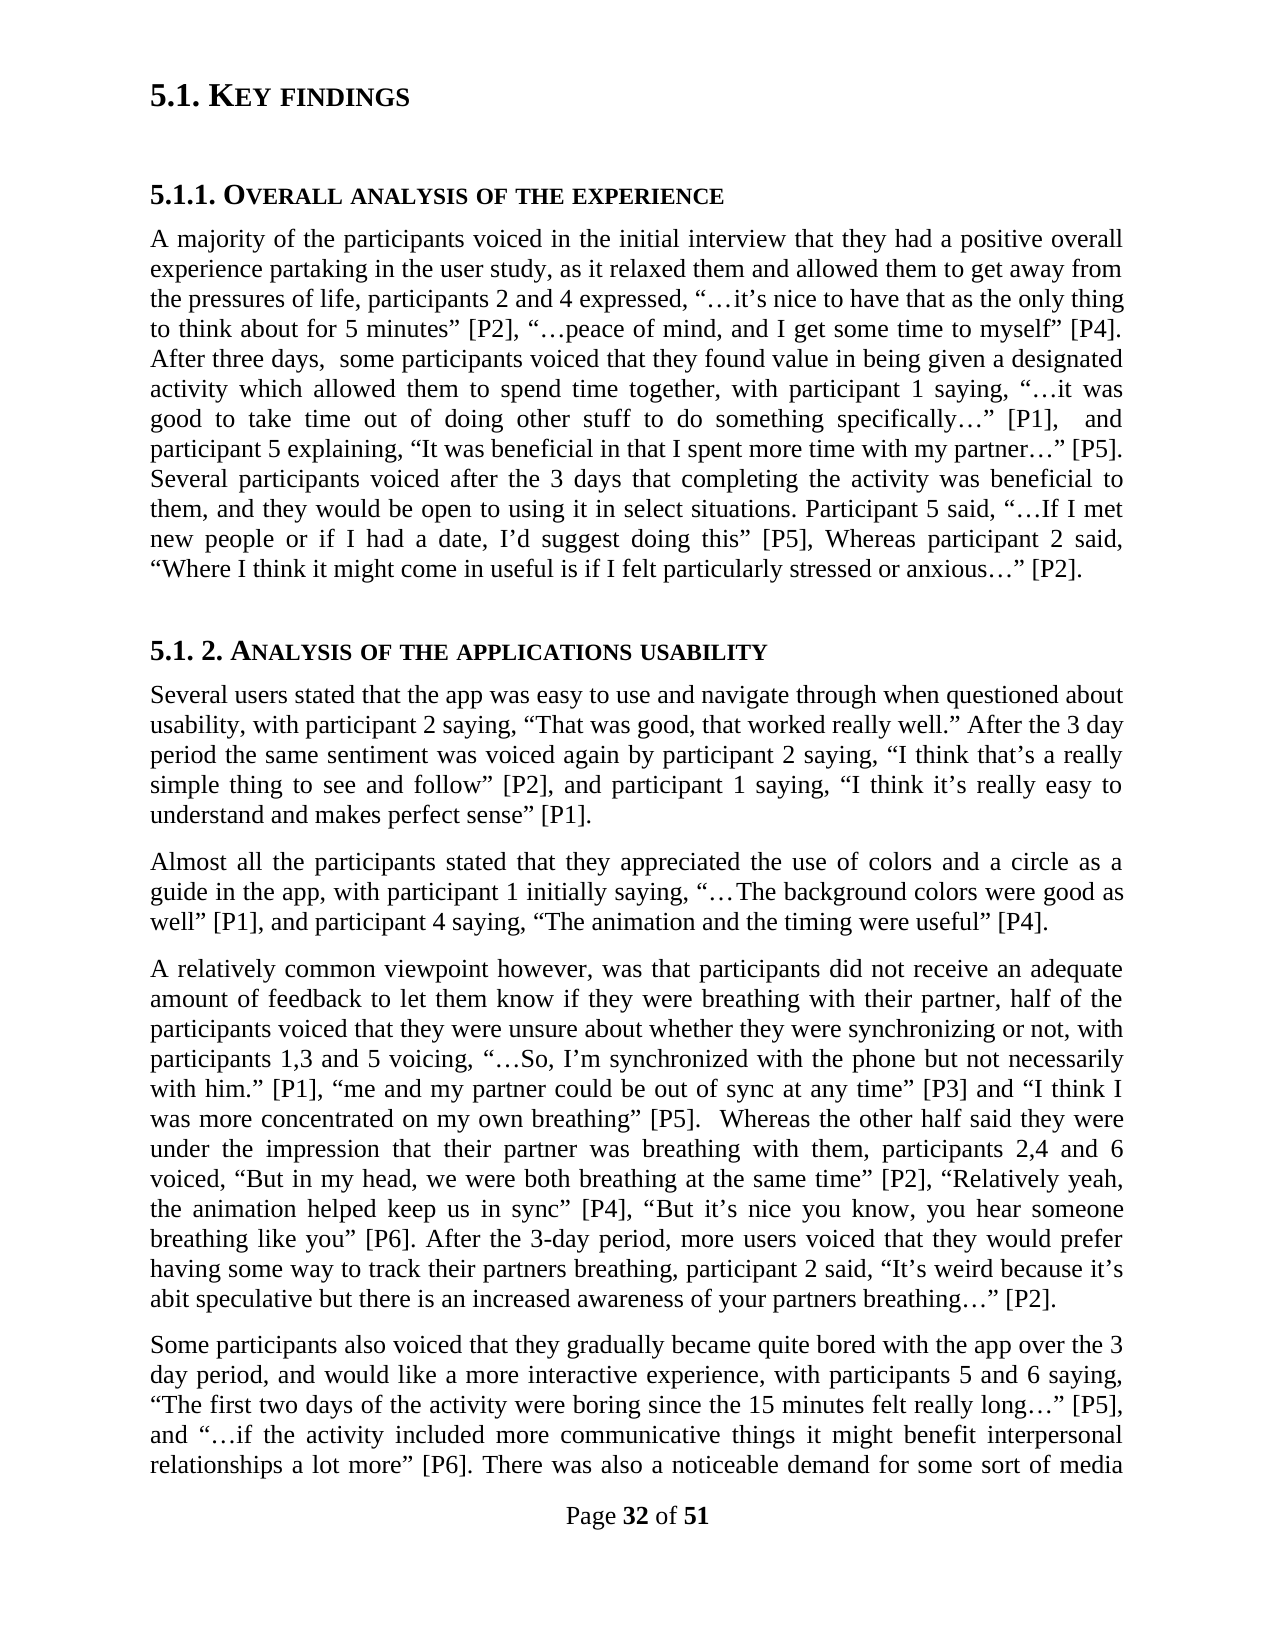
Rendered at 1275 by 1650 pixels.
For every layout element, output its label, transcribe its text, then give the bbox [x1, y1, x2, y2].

subtitle 5.1. 2. Analysis of the applications usability [150, 633, 1125, 667]
text Some participants also voiced that they gradually became quite bored with the app over the 3 day period, and would like a more interactive experience, with participants 5 and 6 saying, “The first two days of the activity were boring since the 15 minutes felt really long…” [P5], and “…if the activity included more communicative things it might benefit interpersonal relationships a lot more” [P6]. There was also a noticeable demand for some sort of media [150, 1329, 1125, 1479]
text A relatively common viewpoint however, was that participants did not receive an adequate amount of feedback to let them know if they were breathing with their partner, half of the participants voiced that they were unsure about whether they were synchronizing or not, with participants 1,3 and 5 voicing, “…So, I’m synchronized with the phone but not necessarily with him.” [P1], “me and my partner could be out of sync at any time” [P3] and “I think I was more concentrated on my own breathing” [P5]. Whereas the other half said they were under the impression that their partner was breathing with them, participants 2,4 and 6 voiced, “But in my head, we were both breathing at the same time” [P2], “Relatively yeah, the animation helped keep us in sync” [P4], “But it’s nice you know, you hear someone breathing like you” [P6]. After the 3-day period, more users voiced that they would prefer having some way to track their partners breathing, participant 2 said, “It’s weird because it’s abit speculative but there is an increased awareness of your partners breathing…” [P2]. [150, 953, 1125, 1313]
text Almost all the participants stated that they appreciated the use of colors and a circle as a guide in the app, with participant 1 initially saying, “…The background colors were good as well” [P1], and participant 4 saying, “The animation and the timing were useful” [P4]. [150, 846, 1125, 936]
text A majority of the participants voiced in the initial interview that they had a positive overall experience partaking in the user study, as it relaxed them and allowed them to get away from the pressures of life, participants 2 and 4 expressed, “…it’s nice to have that as the only thing to think about for 5 minutes” [P2], “…peace of mind, and I get some time to myself” [P4]. After three days, some participants voiced that they found value in being given a designated activity which allowed them to spend time together, with participant 1 saying, “…it was good to take time out of doing other stuff to do something specifically…” [P1], and participant 5 explaining, “It was beneficial in that I spent more time with my partner…” [P5]. Several participants voiced after the 3 days that completing the activity was beneficial to them, and they would be open to using it in select situations. Participant 5 said, “…If I met new people or if I had a date, I’d suggest doing this” [P5], Whereas participant 2 said, “Where I think it might come in useful is if I felt particularly stressed or anxious…” [P2]. [150, 223, 1125, 583]
subtitle 5.1. Key findings [150, 75, 1125, 113]
text Several users stated that the app was easy to use and navigate through when questioned about usability, with participant 2 saying, “That was good, that worked really well.” After the 3 day period the same sentiment was voiced again by participant 2 saying, “I think that’s a really simple thing to see and follow” [P2], and participant 1 saying, “I think it’s really easy to understand and makes perfect sense” [P1]. [150, 679, 1125, 829]
subtitle 5.1.1. Overall analysis of the experience [150, 177, 1125, 211]
